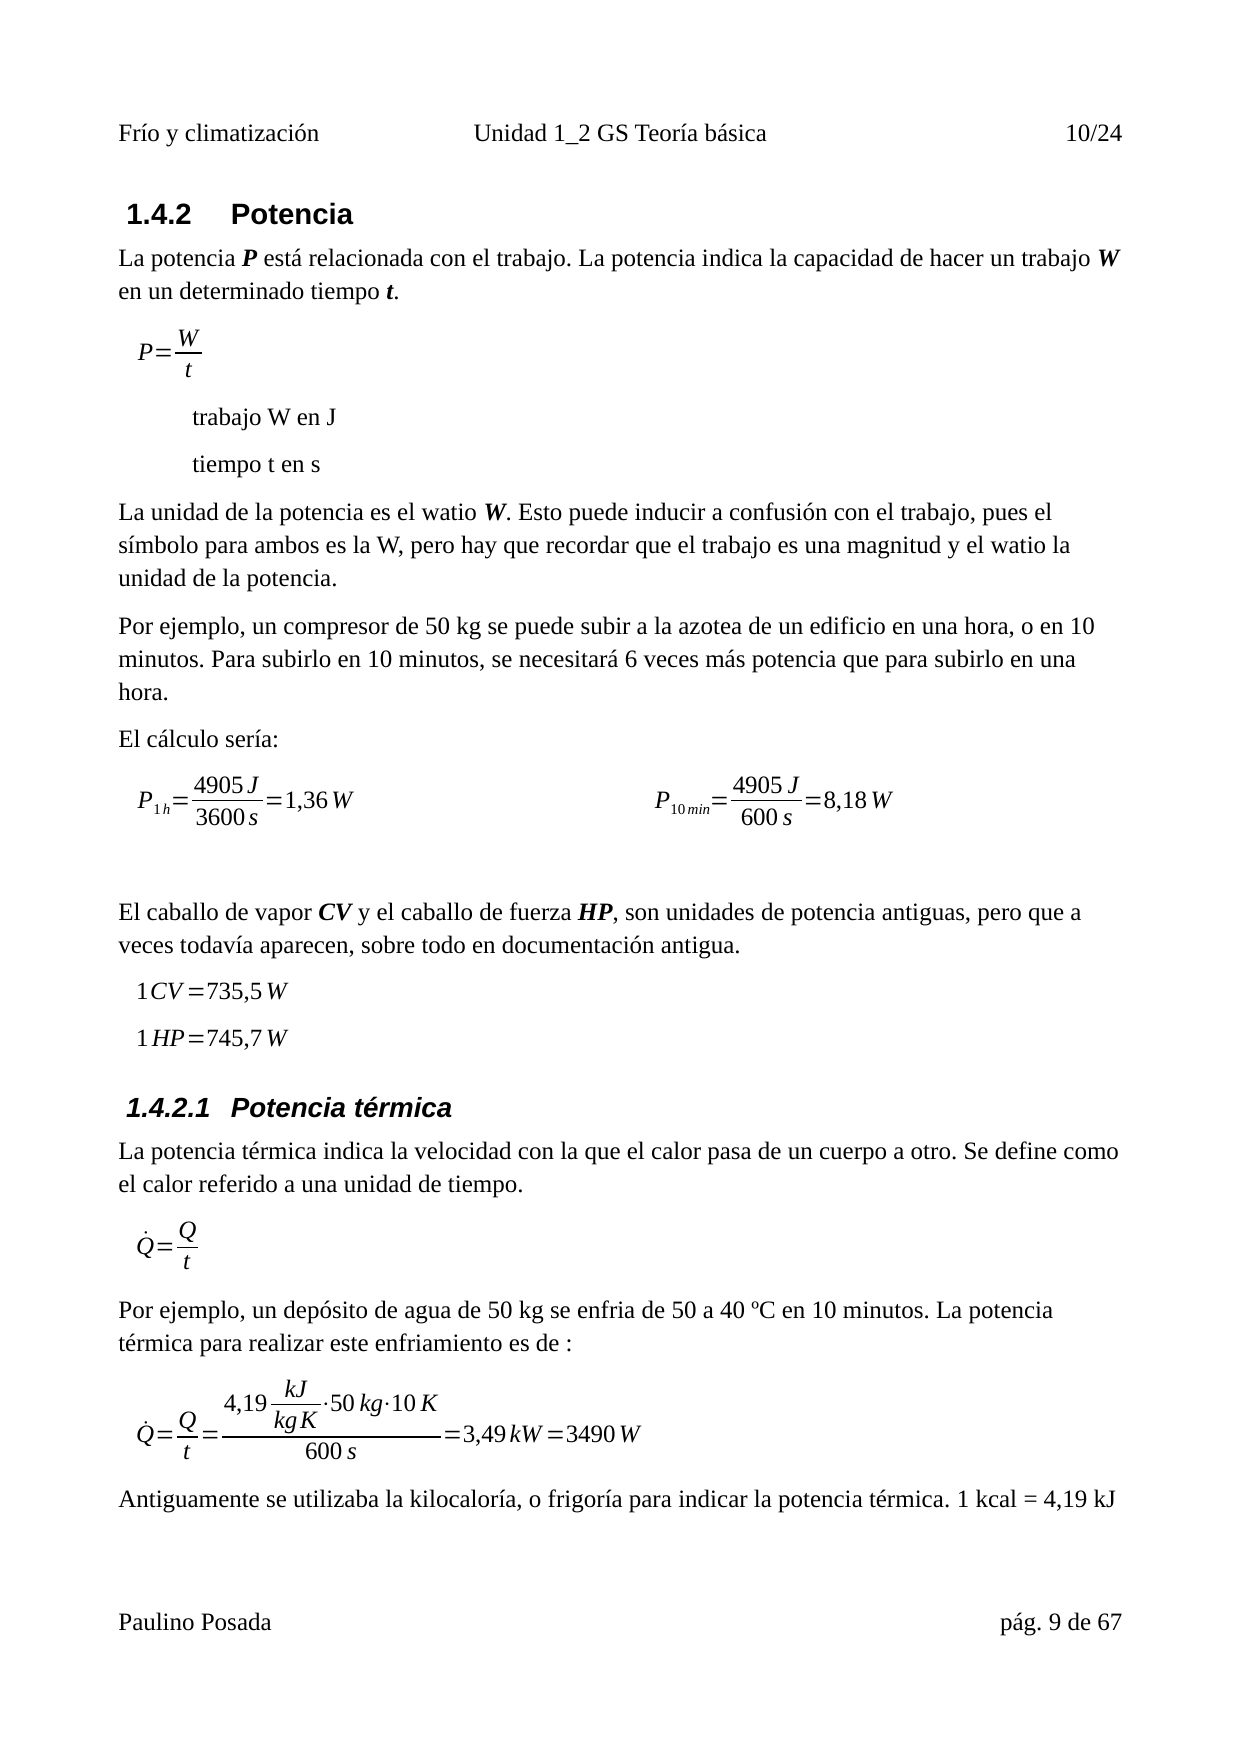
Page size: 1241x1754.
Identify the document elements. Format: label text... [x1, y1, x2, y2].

subtitle Potencia térmica [118, 1092, 1122, 1124]
text El caballo de vapor CV y el caballo de fuerza HP, son unidades de potencia antiguas, pero que a veces todavía aparecen, sobre todo en documentación antigua. [118, 897, 1122, 959]
text La potencia térmica indica la velocidad con la que el calor pasa de un cuerpo a otro. Se define como el calor referido a una unidad de tiempo. [118, 1136, 1122, 1198]
text Por ejemplo, un compresor de 50 kg se puede subir a la azotea de un edificio en una hora, o en 10 minutos. Para subirlo en 10 minutos, se necesitará 6 veces más potencia que para subirlo en una hora. [118, 611, 1122, 706]
text La potencia P está relacionada con el trabajo. La potencia indica la capacidad de hacer un trabajo W en un determinado tiempo t. [118, 243, 1122, 305]
text Antiguamente se utilizaba la kilocaloría, o frigoría para indicar la potencia térmica. 1 kcal = 4,19 kJ [118, 1484, 1122, 1513]
text El cálculo sería: [118, 724, 1122, 753]
subtitle Potencia [118, 197, 1122, 231]
text Por ejemplo, un depósito de agua de 50 kg se enfria de 50 a 40 ºC en 10 minutos. La potencia térmica para realizar este enfriamiento es de : [118, 1295, 1122, 1357]
text tiempo t en s [118, 449, 1122, 478]
text trabajo W en J [118, 402, 1122, 431]
text La unidad de la potencia es el watio W. Esto puede inducir a confusión con el trabajo, pues el símbolo para ambos es la W, pero hay que recordar que el trabajo es una magnitud y el watio la unidad de la potencia. [118, 497, 1122, 592]
